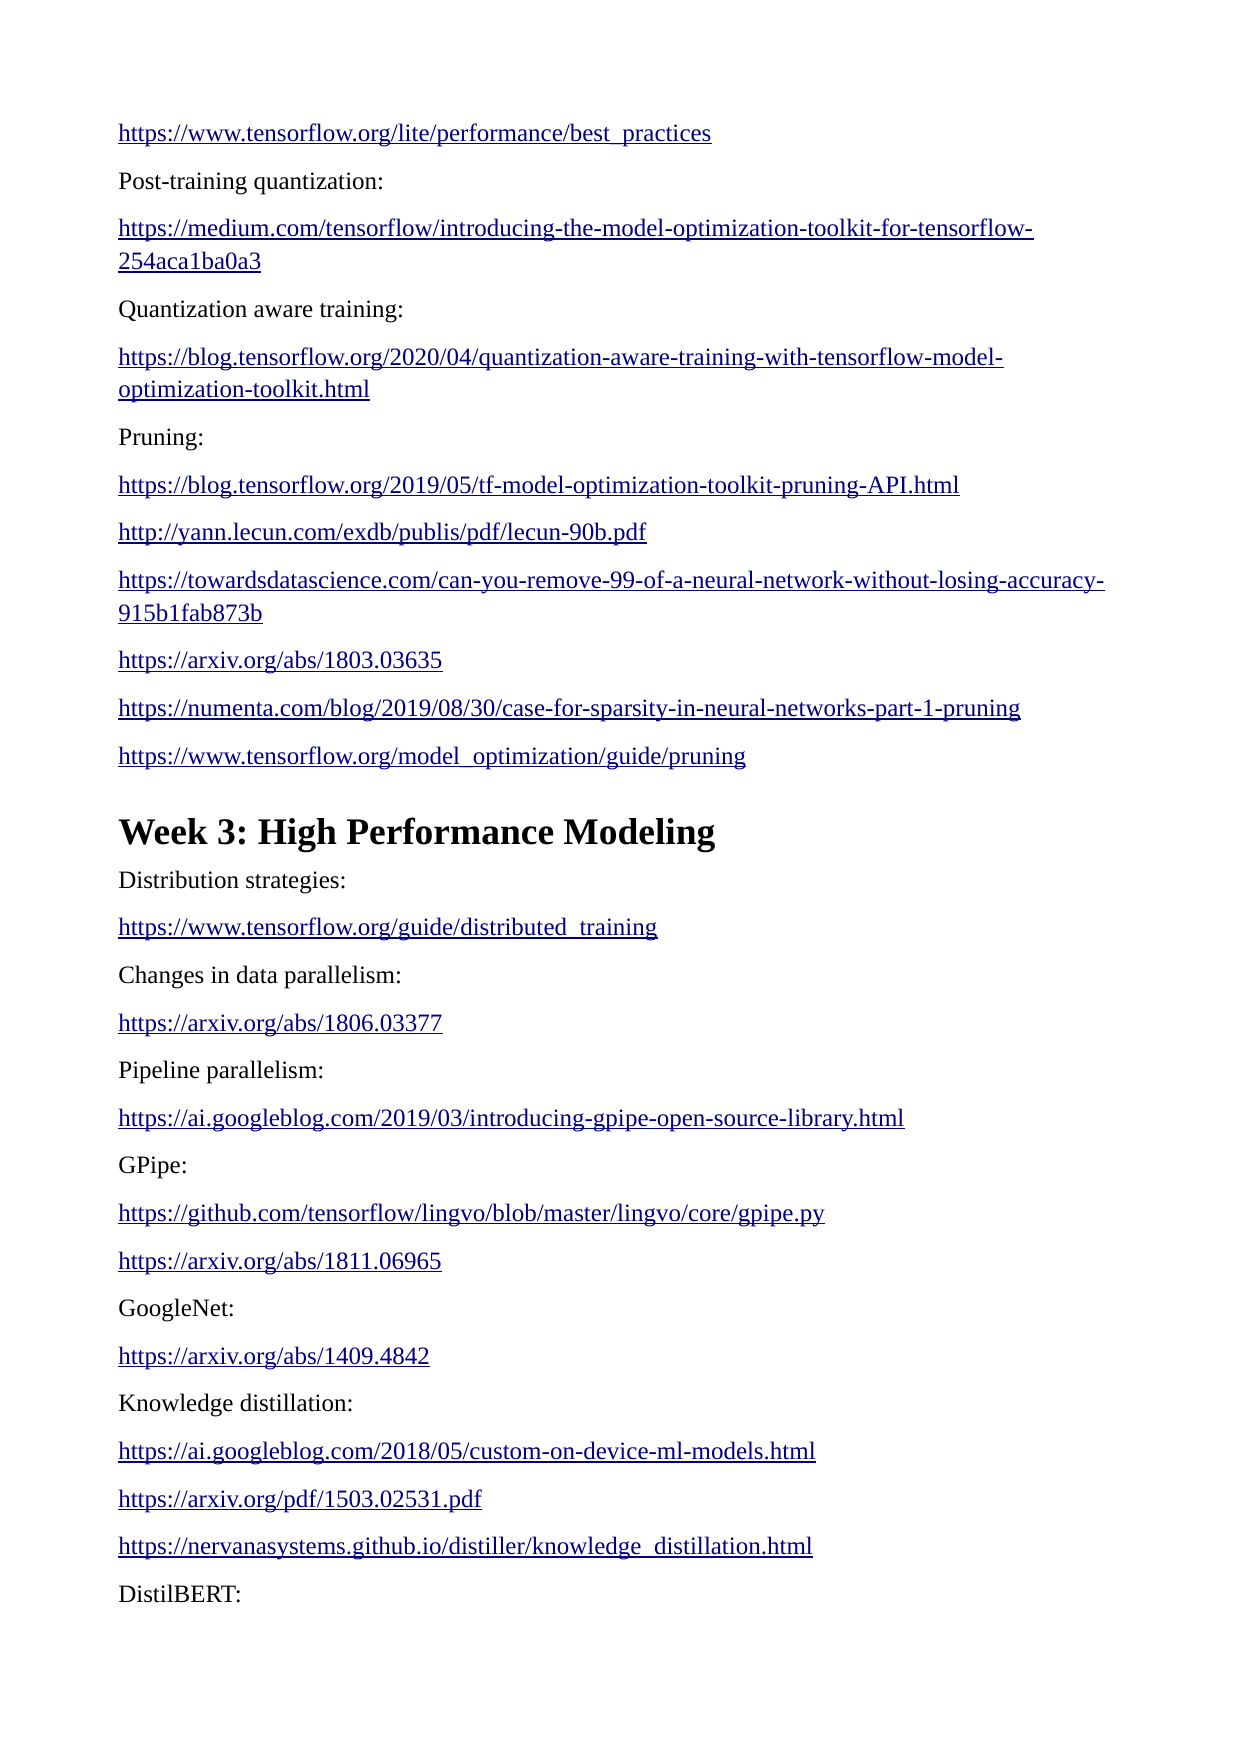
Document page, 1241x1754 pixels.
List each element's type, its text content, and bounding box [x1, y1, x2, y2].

text https://arxiv.org/abs/1803.03635 [118, 646, 1122, 674]
text https://www.tensorflow.org/lite/performance/best_practices [118, 118, 1122, 147]
text https://numenta.com/blog/2019/08/30/case-for-sparsity-in-neural-networks-part-1-pruning [118, 693, 1122, 722]
text http://yann.lecun.com/exdb/publis/pdf/lecun-90b.pdf [118, 517, 1122, 546]
text Changes in data parallelism: [118, 960, 1122, 989]
text https://github.com/tensorflow/lingvo/blob/master/lingvo/core/gpipe.py [118, 1198, 1122, 1227]
text https://towardsdatascience.com/can-you-remove-99-of-a-neural-network-without-losing-accuracy-915b1fab873b [118, 565, 1122, 627]
text https://arxiv.org/abs/1409.4842 [118, 1341, 1122, 1370]
text Distribution strategies: [118, 865, 1122, 894]
text Post-training quantization: [118, 166, 1122, 194]
text https://www.tensorflow.org/model_optimization/guide/pruning [118, 741, 1122, 769]
text https://arxiv.org/abs/1811.06965 [118, 1246, 1122, 1274]
text https://www.tensorflow.org/guide/distributed_training [118, 912, 1122, 941]
text Pipeline parallelism: [118, 1055, 1122, 1084]
text https://nervanasystems.github.io/distiller/knowledge_distillation.html [118, 1531, 1122, 1560]
text https://arxiv.org/abs/1806.03377 [118, 1008, 1122, 1036]
text https://medium.com/tensorflow/introducing-the-model-optimization-toolkit-for-tensorflow-254aca1ba0a3 [118, 213, 1122, 275]
text https://blog.tensorflow.org/2020/04/quantization-aware-training-with-tensorflow-model-optimization-toolkit.html [118, 342, 1122, 403]
text GoogleNet: [118, 1293, 1122, 1322]
text https://ai.googleblog.com/2018/05/custom-on-device-ml-models.html [118, 1436, 1122, 1465]
text Knowledge distillation: [118, 1388, 1122, 1417]
text https://arxiv.org/pdf/1503.02531.pdf [118, 1484, 1122, 1512]
subtitle Week 3: High Performance Modeling [118, 809, 1122, 852]
text Quantization aware training: [118, 294, 1122, 323]
text https://ai.googleblog.com/2019/03/introducing-gpipe-open-source-library.html [118, 1103, 1122, 1132]
text GPipe: [118, 1151, 1122, 1179]
text Pruning: [118, 422, 1122, 451]
text DistilBERT: [118, 1579, 1122, 1608]
text https://blog.tensorflow.org/2019/05/tf-model-optimization-toolkit-pruning-API.html [118, 470, 1122, 498]
